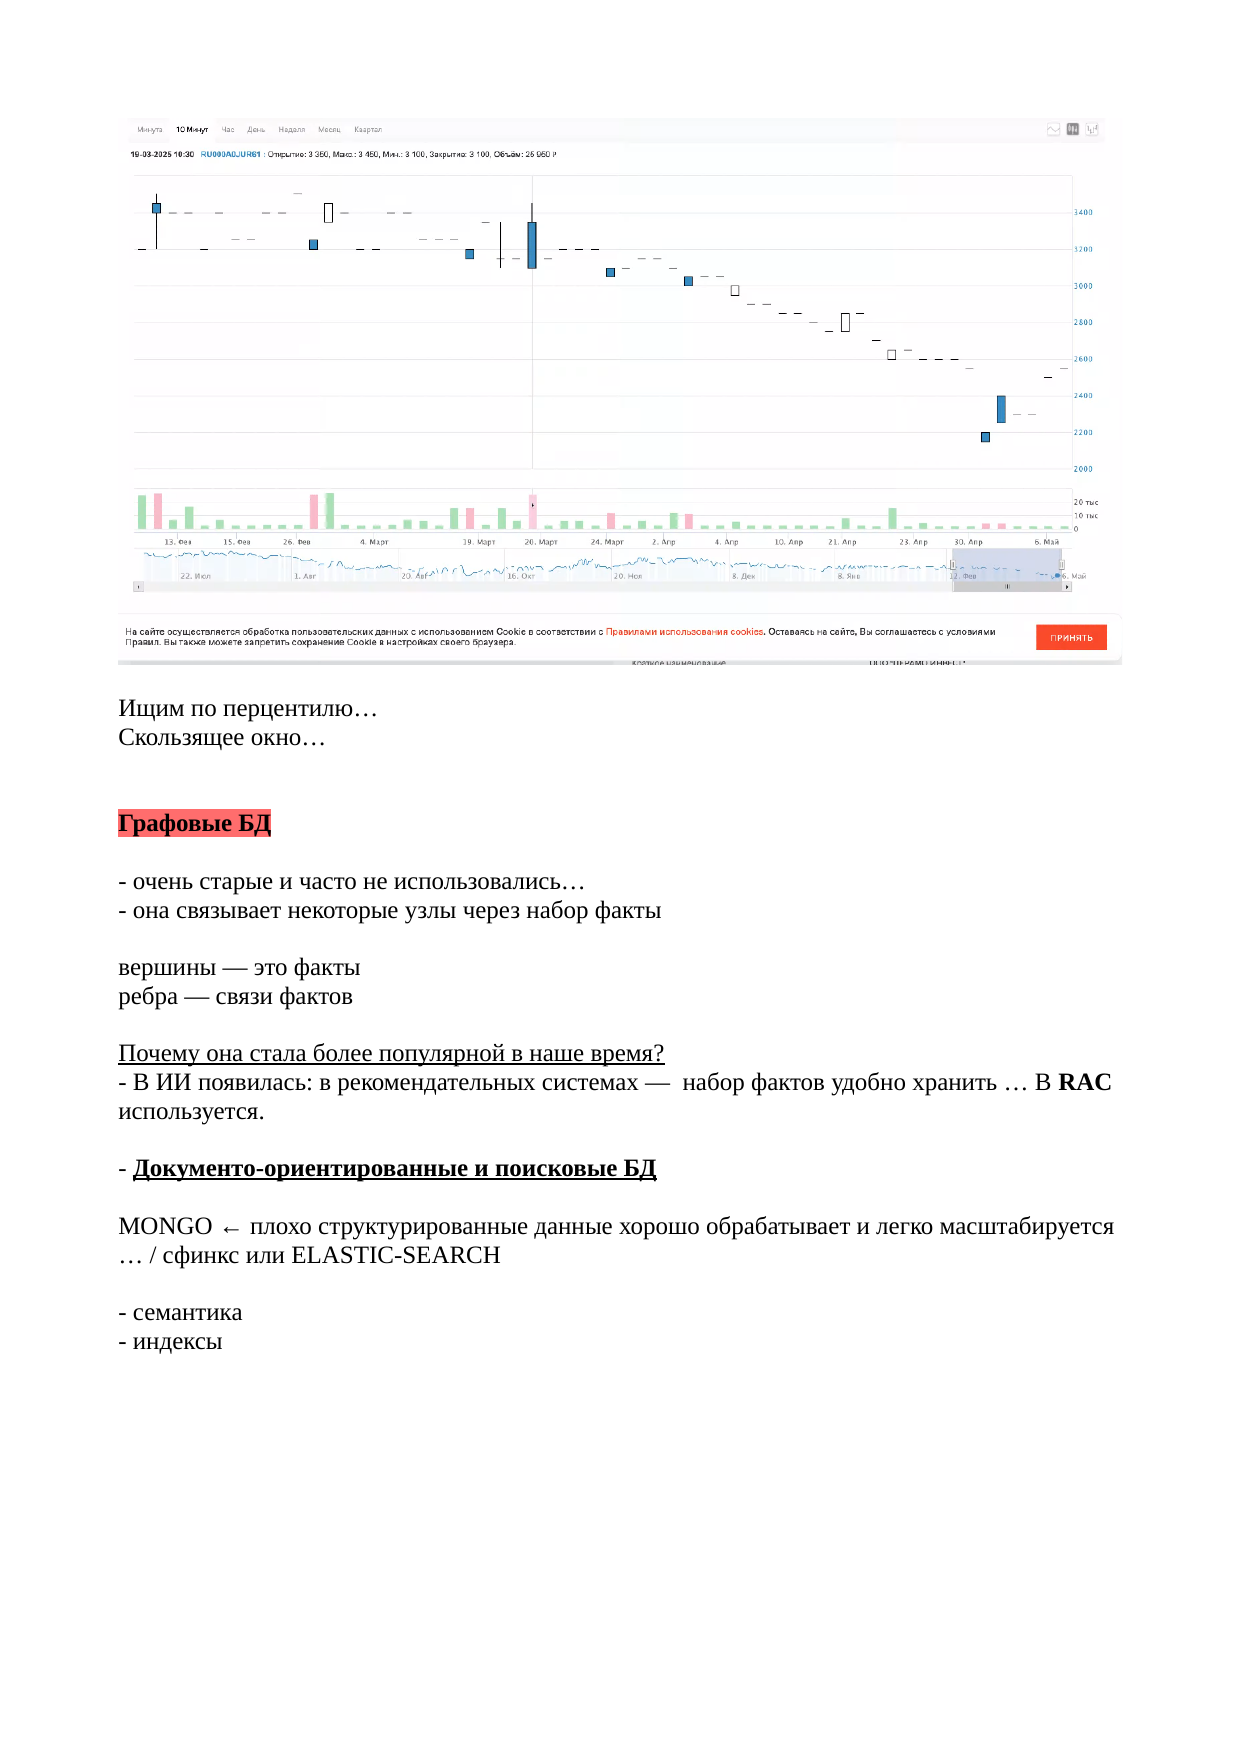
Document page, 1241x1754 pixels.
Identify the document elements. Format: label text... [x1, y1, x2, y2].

text Почему она стала более популярной в наше время? [118, 1038, 1122, 1067]
text - она связывает некоторые узлы через набор факты [118, 895, 1122, 923]
text Графовые БД [118, 808, 1122, 837]
text MONGO ← плохо структурированные данные хорошо обрабатывает и легко масштабируется … / сфинкс или ELASTIC-SEARCH [118, 1211, 1122, 1268]
text - В ИИ появилась: в рекомендательных системах — набор фактов удобно хранить … В RAC используется. [118, 1067, 1122, 1125]
text Ищим по перцентилю… [118, 693, 1122, 722]
text - индексы [118, 1326, 1122, 1355]
text ребра — связи фактов [118, 981, 1122, 1010]
text - семантика [118, 1297, 1122, 1326]
text вершины — это факты [118, 952, 1122, 981]
text - Документо-ориентированные и поисковые БД [118, 1153, 1122, 1182]
text Скользящее окно… [118, 722, 1122, 751]
picture [118, 118, 1123, 665]
text - очень старые и часто не использовались… [118, 866, 1122, 895]
